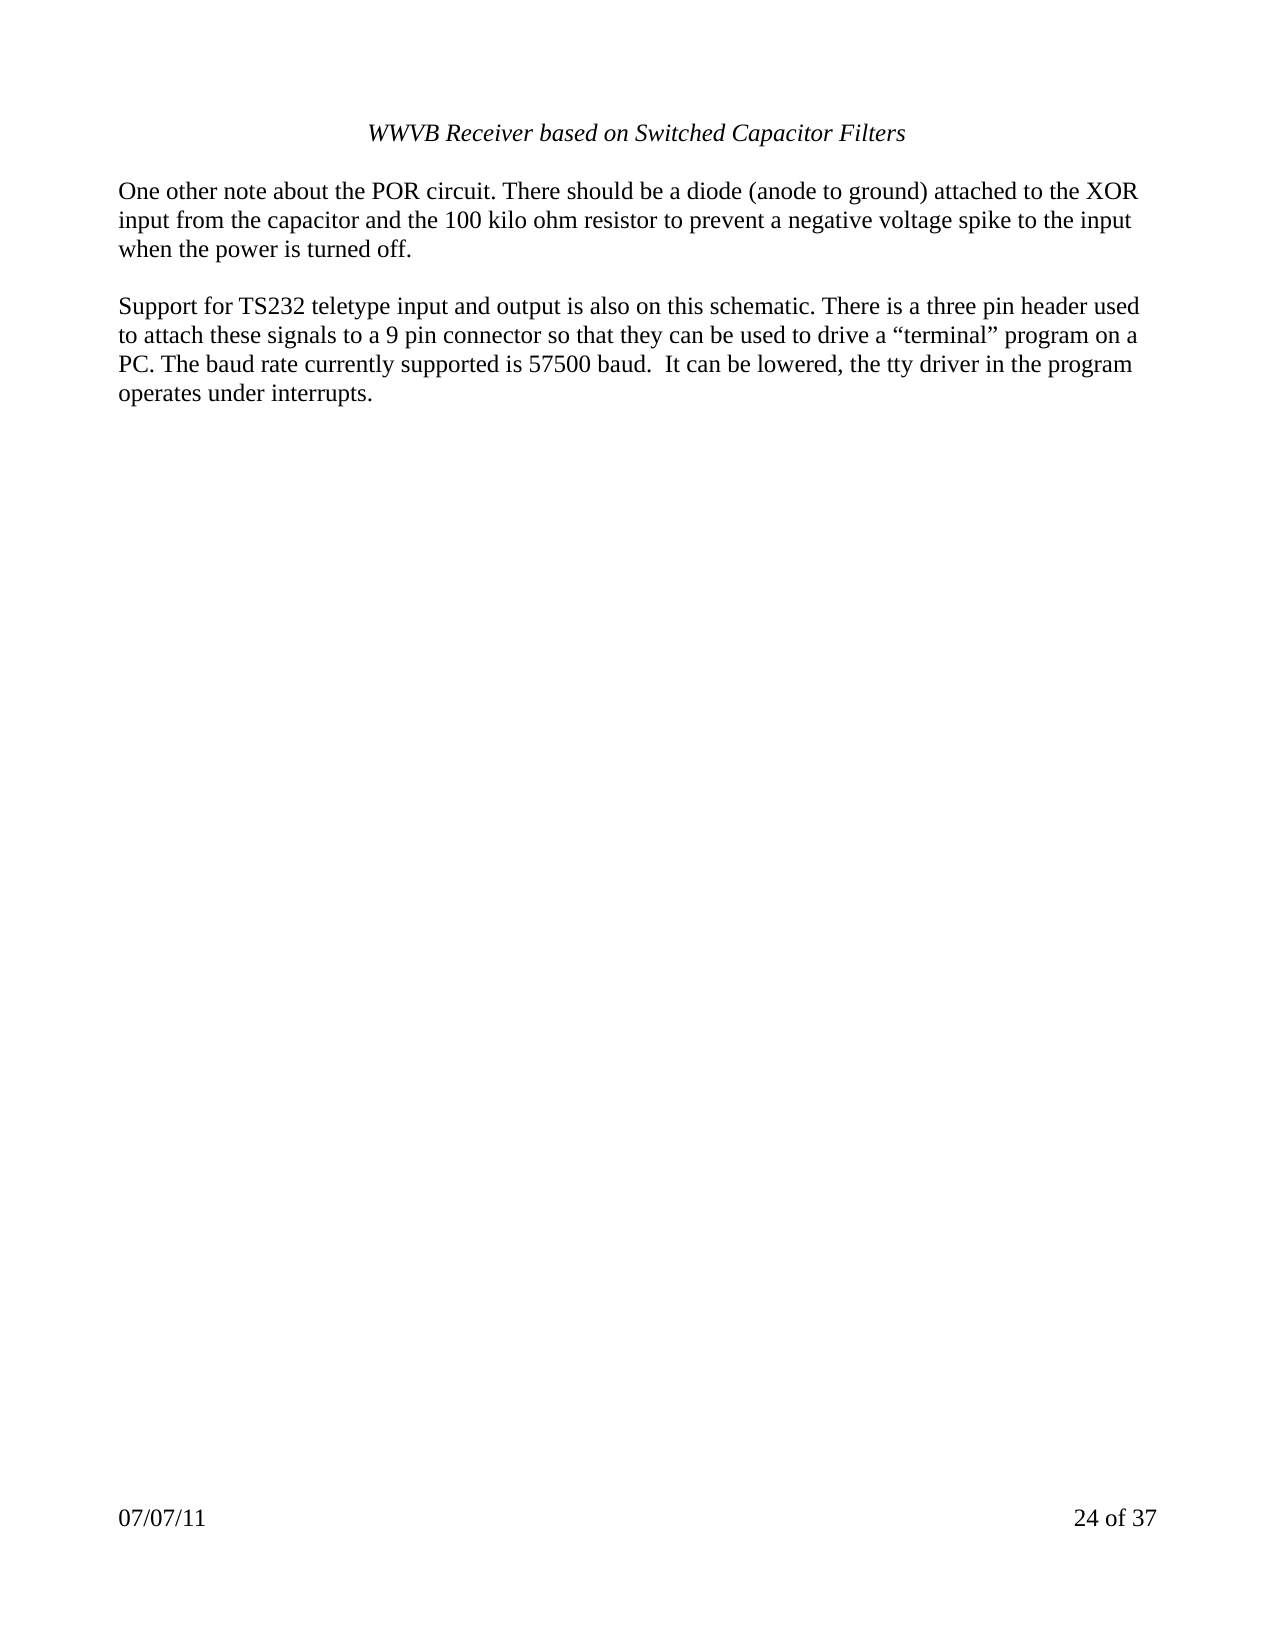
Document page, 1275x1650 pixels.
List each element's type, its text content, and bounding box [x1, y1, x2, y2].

text Support for TS232 teletype input and output is also on this schematic. There is a three pin header used to attach these signals to a 9 pin connector so that they can be used to drive a “terminal” program on a PC. The baud rate currently supported is 57500 baud. It can be lowered, the tty driver in the program operates under interrupts. [118, 291, 1157, 406]
text One other note about the POR circuit. There should be a diode (anode to ground) attached to the XOR input from the capacitor and the 100 kilo ohm resistor to prevent a negative voltage spike to the input when the power is turned off. [118, 176, 1157, 263]
